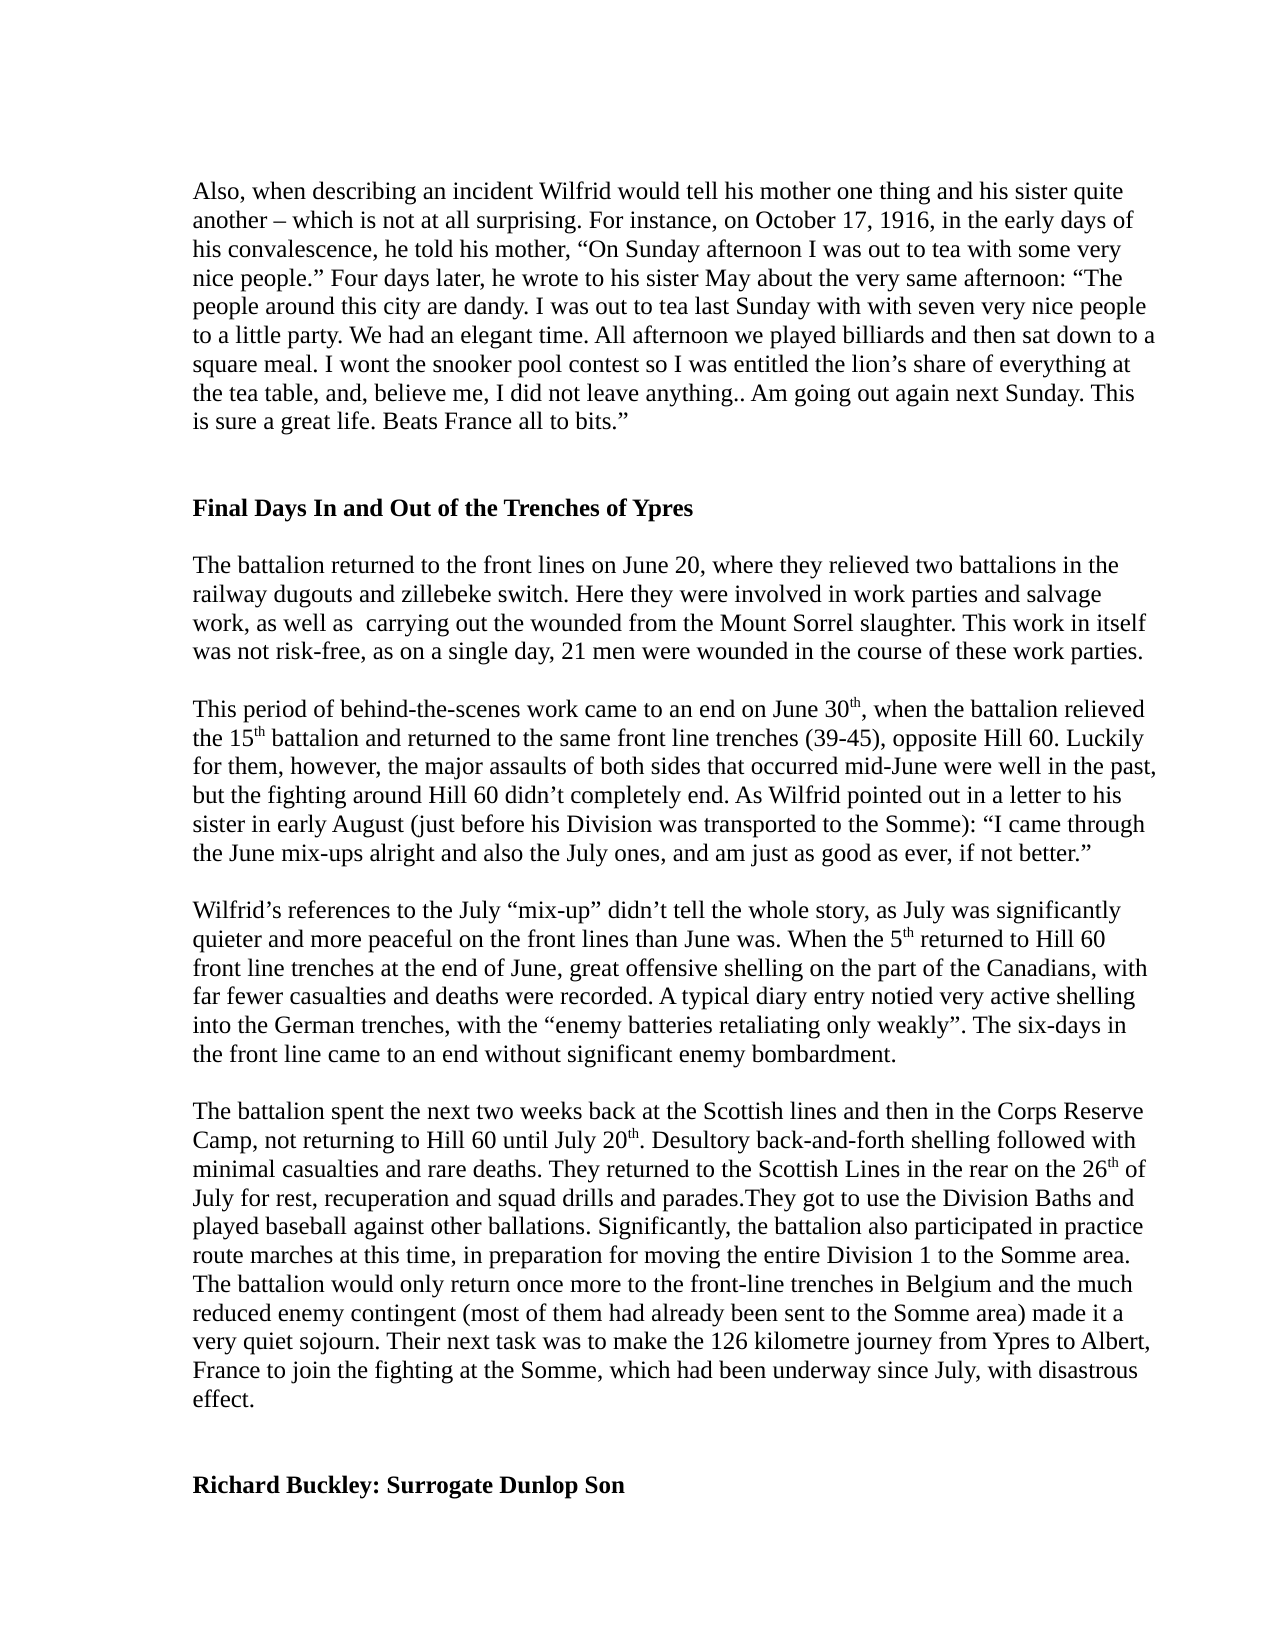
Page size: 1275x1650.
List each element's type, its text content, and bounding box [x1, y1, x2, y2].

text Also, when describing an incident Wilfrid would tell his mother one thing and his sister quite another – which is not at all surprising. For instance, on October 17, 1916, in the early days of his convalescence, he told his mother, “On Sunday afternoon I was out to tea with some very nice people.” Four days later, he wrote to his sister May about the very same afternoon: “The people around this city are dandy. I was out to tea last Sunday with with seven very nice people to a little party. We had an elegant time. All afternoon we played billiards and then sat down to a square meal. I wont the snooker pool contest so I was entitled the lion’s share of everything at the tea table, and, believe me, I did not leave anything.. Am going out again next Sunday. This is sure a great life. Beats France all to bits.” [192, 176, 1158, 435]
text The battalion returned to the front lines on June 20, where they relieved two battalions in the railway dugouts and zillebeke switch. Here they were involved in work parties and salvage work, as well as carrying out the wounded from the Mount Sorrel slaughter. This work in itself was not risk-free, as on a single day, 21 men were wounded in the course of these work parties. [192, 550, 1158, 665]
text Wilfrid’s references to the July “mix-up” didn’t tell the whole story, as July was significantly quieter and more peaceful on the front lines than June was. When the 5th returned to Hill 60 front line trenches at the end of June, great offensive shelling on the part of the Canadians, with far fewer casualties and deaths were recorded. A typical diary entry notied very active shelling into the German trenches, with the “enemy batteries retaliating only weakly”. The six-days in the front line came to an end without significant enemy bombardment. [192, 895, 1158, 1068]
text Richard Buckley: Surrogate Dunlop Son [192, 1470, 1158, 1499]
text Final Days In and Out of the Trenches of Ypres [192, 493, 1158, 521]
text This period of behind-the-scenes work came to an end on June 30th, when the battalion relieved the 15th battalion and returned to the same front line trenches (39-45), opposite Hill 60. Luckily for them, however, the major assaults of both sides that occurred mid-June were well in the past, but the fighting around Hill 60 didn’t completely end. As Wilfrid pointed out in a letter to his sister in early August (just before his Division was transported to the Somme): “I came through the June mix-ups alright and also the July ones, and am just as good as ever, if not better.” [192, 694, 1158, 866]
text The battalion spent the next two weeks back at the Scottish lines and then in the Corps Reserve Camp, not returning to Hill 60 until July 20th. Desultory back-and-forth shelling followed with minimal casualties and rare deaths. They returned to the Scottish Lines in the rear on the 26th of July for rest, recuperation and squad drills and parades.They got to use the Division Baths and played baseball against other ballations. Significantly, the battalion also participated in practice route marches at this time, in preparation for moving the entire Division 1 to the Somme area. The battalion would only return once more to the front-line trenches in Belgium and the much reduced enemy contingent (most of them had already been sent to the Somme area) made it a very quiet sojourn. Their next task was to make the 126 kilometre journey from Ypres to Albert, France to join the fighting at the Somme, which had been underway since July, with disastrous effect. [192, 1096, 1158, 1413]
